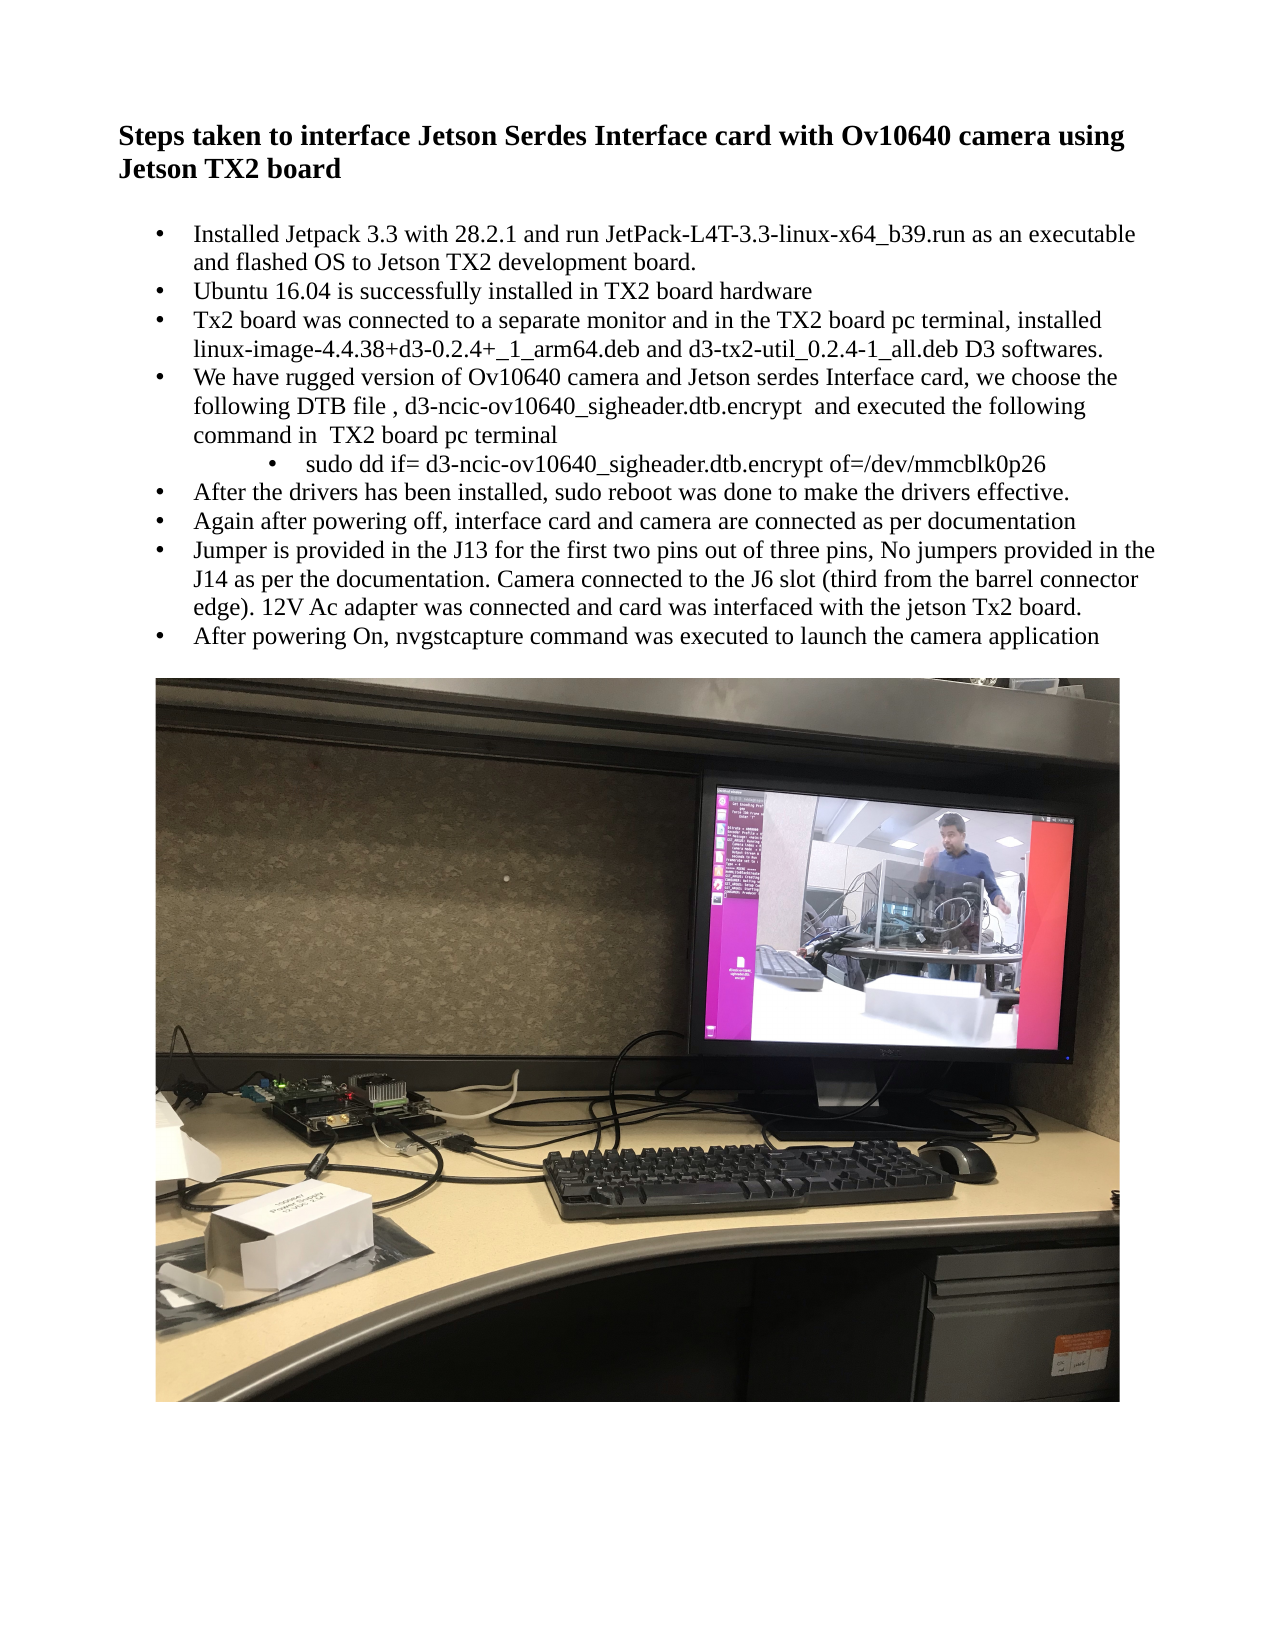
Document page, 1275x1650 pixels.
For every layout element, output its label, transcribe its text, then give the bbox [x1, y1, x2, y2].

list Tx2 board was connected to a separate monitor and in the TX2 board pc terminal, installed linux-image-4.4.38+d3-0.2.4+_1_arm64.deb and d3-tx2-util_0.2.4-1_all.deb D3 softwares. [156, 305, 1157, 362]
list Jumper is provided in the J13 for the first two pins out of three pins, No jumpers provided in the J14 as per the documentation. Camera connected to the J6 slot (third from the barrel connector edge). 12V Ac adapter was connected and card was interfaced with the jetson Tx2 board. [156, 535, 1157, 621]
text Steps taken to interface Jetson Serdes Interface card with Ov10640 camera using Jetson TX2 board [118, 118, 1157, 185]
list After powering On, nvgstcapture command was executed to launch the camera application [156, 621, 1157, 650]
list Ubuntu 16.04 is successfully installed in TX2 board hardware [156, 276, 1157, 305]
list After the drivers has been installed, sudo reboot was done to make the drivers effective. [156, 477, 1157, 506]
list sudo dd if= d3-ncic-ov10640_sigheader.dtb.encrypt of=/dev/mmcblk0p26 [268, 449, 1157, 477]
list We have rugged version of Ov10640 camera and Jetson serdes Interface card, we choose the following DTB file , d3-ncic-ov10640_sigheader.dtb.encrypt and executed the following command in TX2 board pc terminal [156, 362, 1157, 449]
list Installed Jetpack 3.3 with 28.2.1 and run JetPack-L4T-3.3-linux-x64_b39.run as an executable and flashed OS to Jetson TX2 development board. [156, 219, 1157, 276]
list Again after powering off, interface card and camera are connected as per documentation [156, 506, 1157, 535]
picture [155, 678, 1120, 1402]
